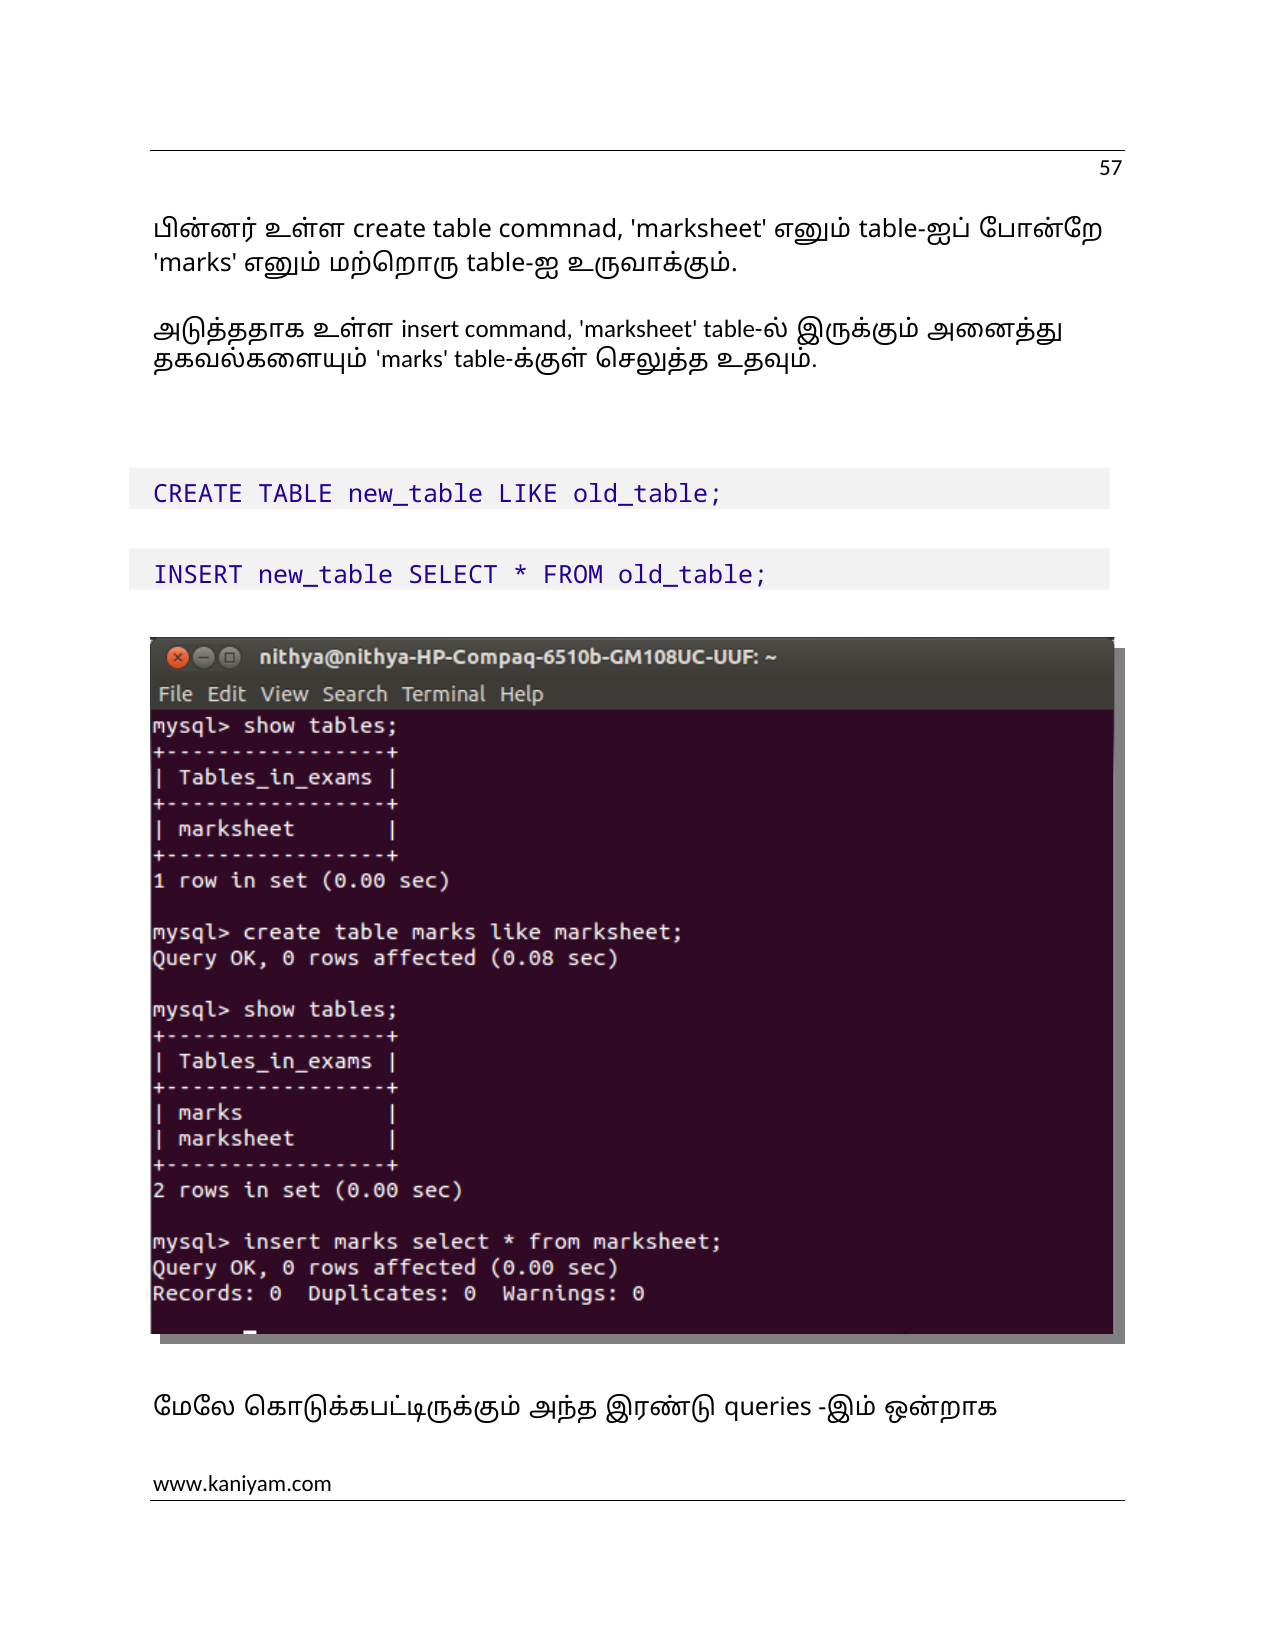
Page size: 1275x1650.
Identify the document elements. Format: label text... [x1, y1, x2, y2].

text அடுத்ததாக உள்ள insert command, 'marksheet' table-ல் இருக்கும் அனைத்து தகவல்களையும் 'marks' table-க்குள் செலுத்த உதவும். [153, 313, 1122, 374]
text INSERT new_table SELECT * FROM old_table; [153, 557, 1122, 625]
text மேலே கொடுக்கபட்டிருக்கும் அந்த இரண்டு queries -இம் ஒன்றாக [153, 1334, 1122, 1422]
text பின்னர் உள்ள create table commnad, 'marksheet' எனும் table-ஐப் போன்றே 'marks' எனும் மற்றொரு table-ஐ உருவாக்கும். [153, 211, 1122, 279]
picture [150, 637, 1115, 1334]
